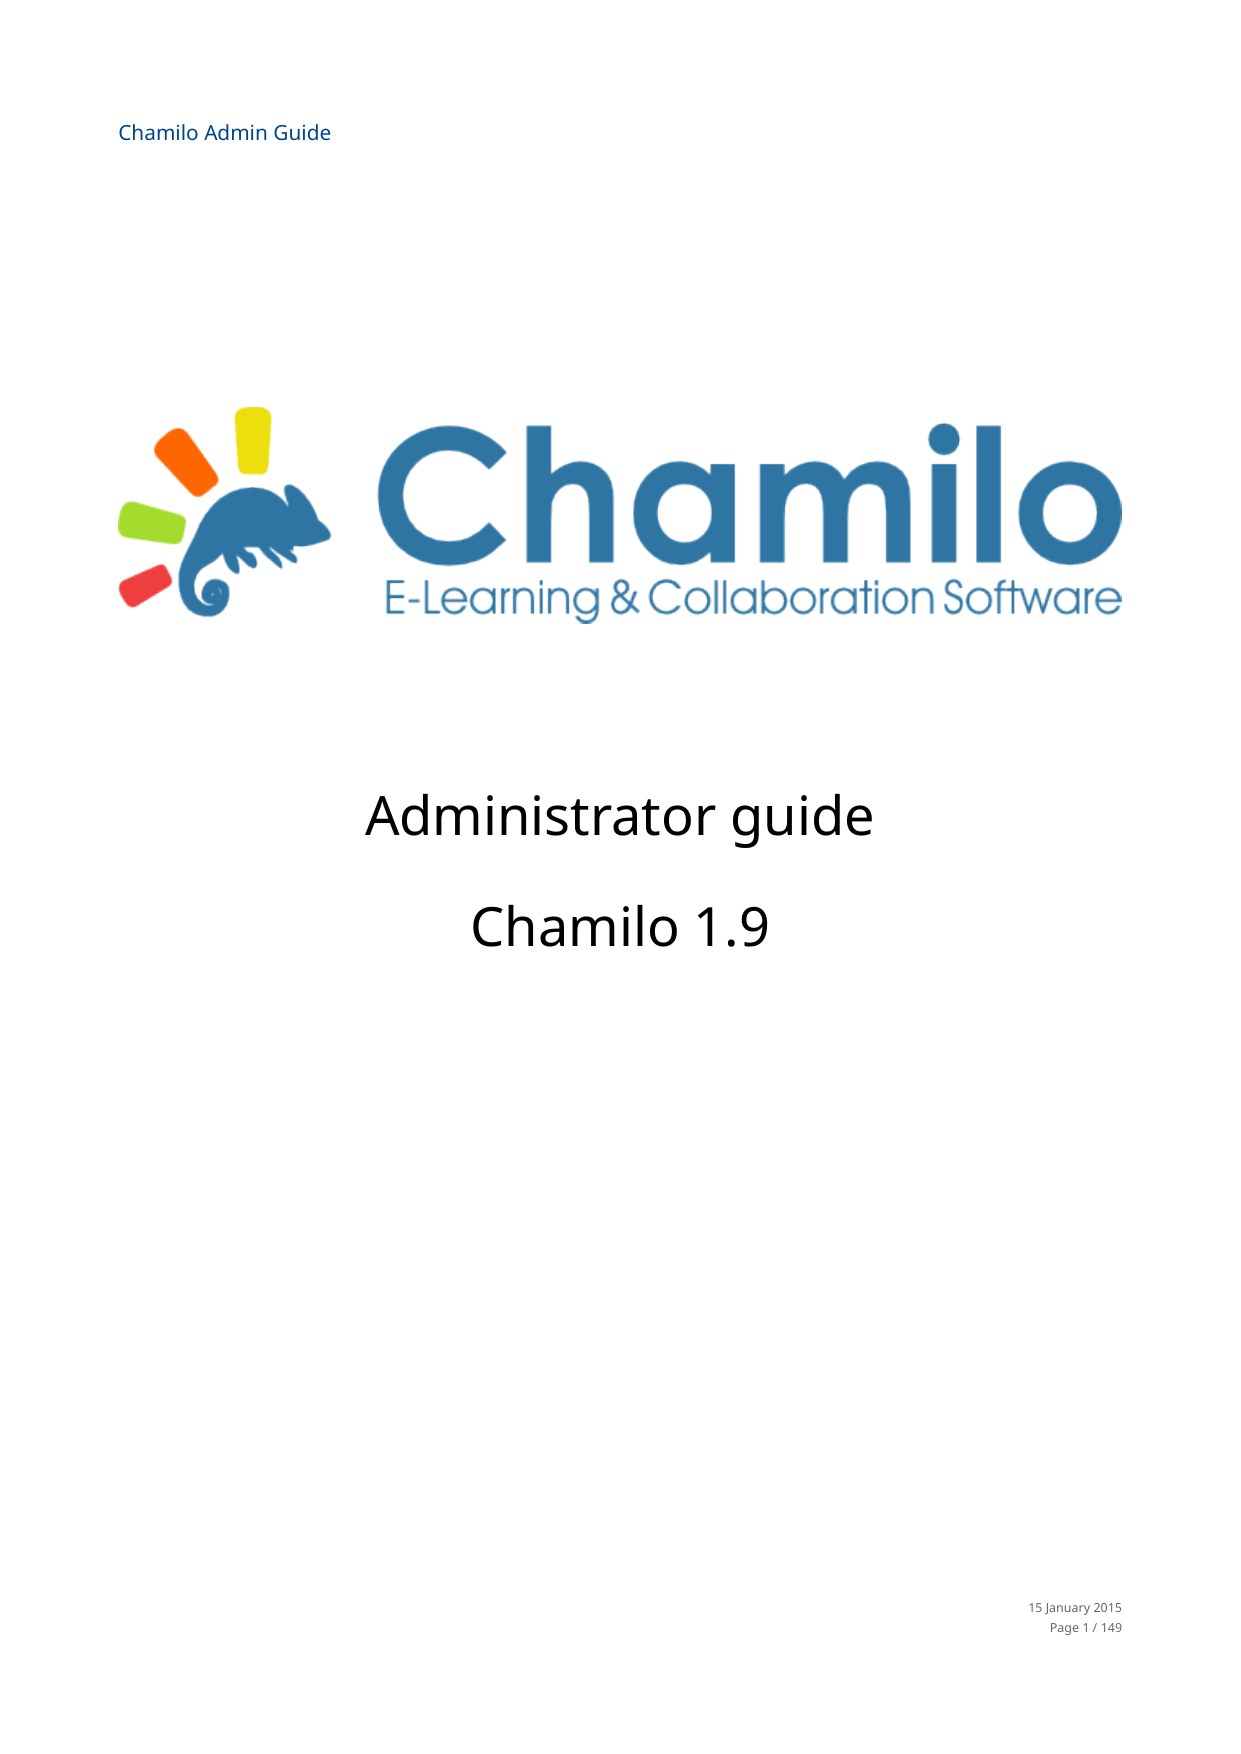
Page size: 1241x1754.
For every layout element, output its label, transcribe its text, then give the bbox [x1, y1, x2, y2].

picture [118, 407, 1122, 624]
subtitle Chamilo 1.9 [118, 889, 1122, 963]
subtitle Administrator guide [118, 778, 1122, 851]
